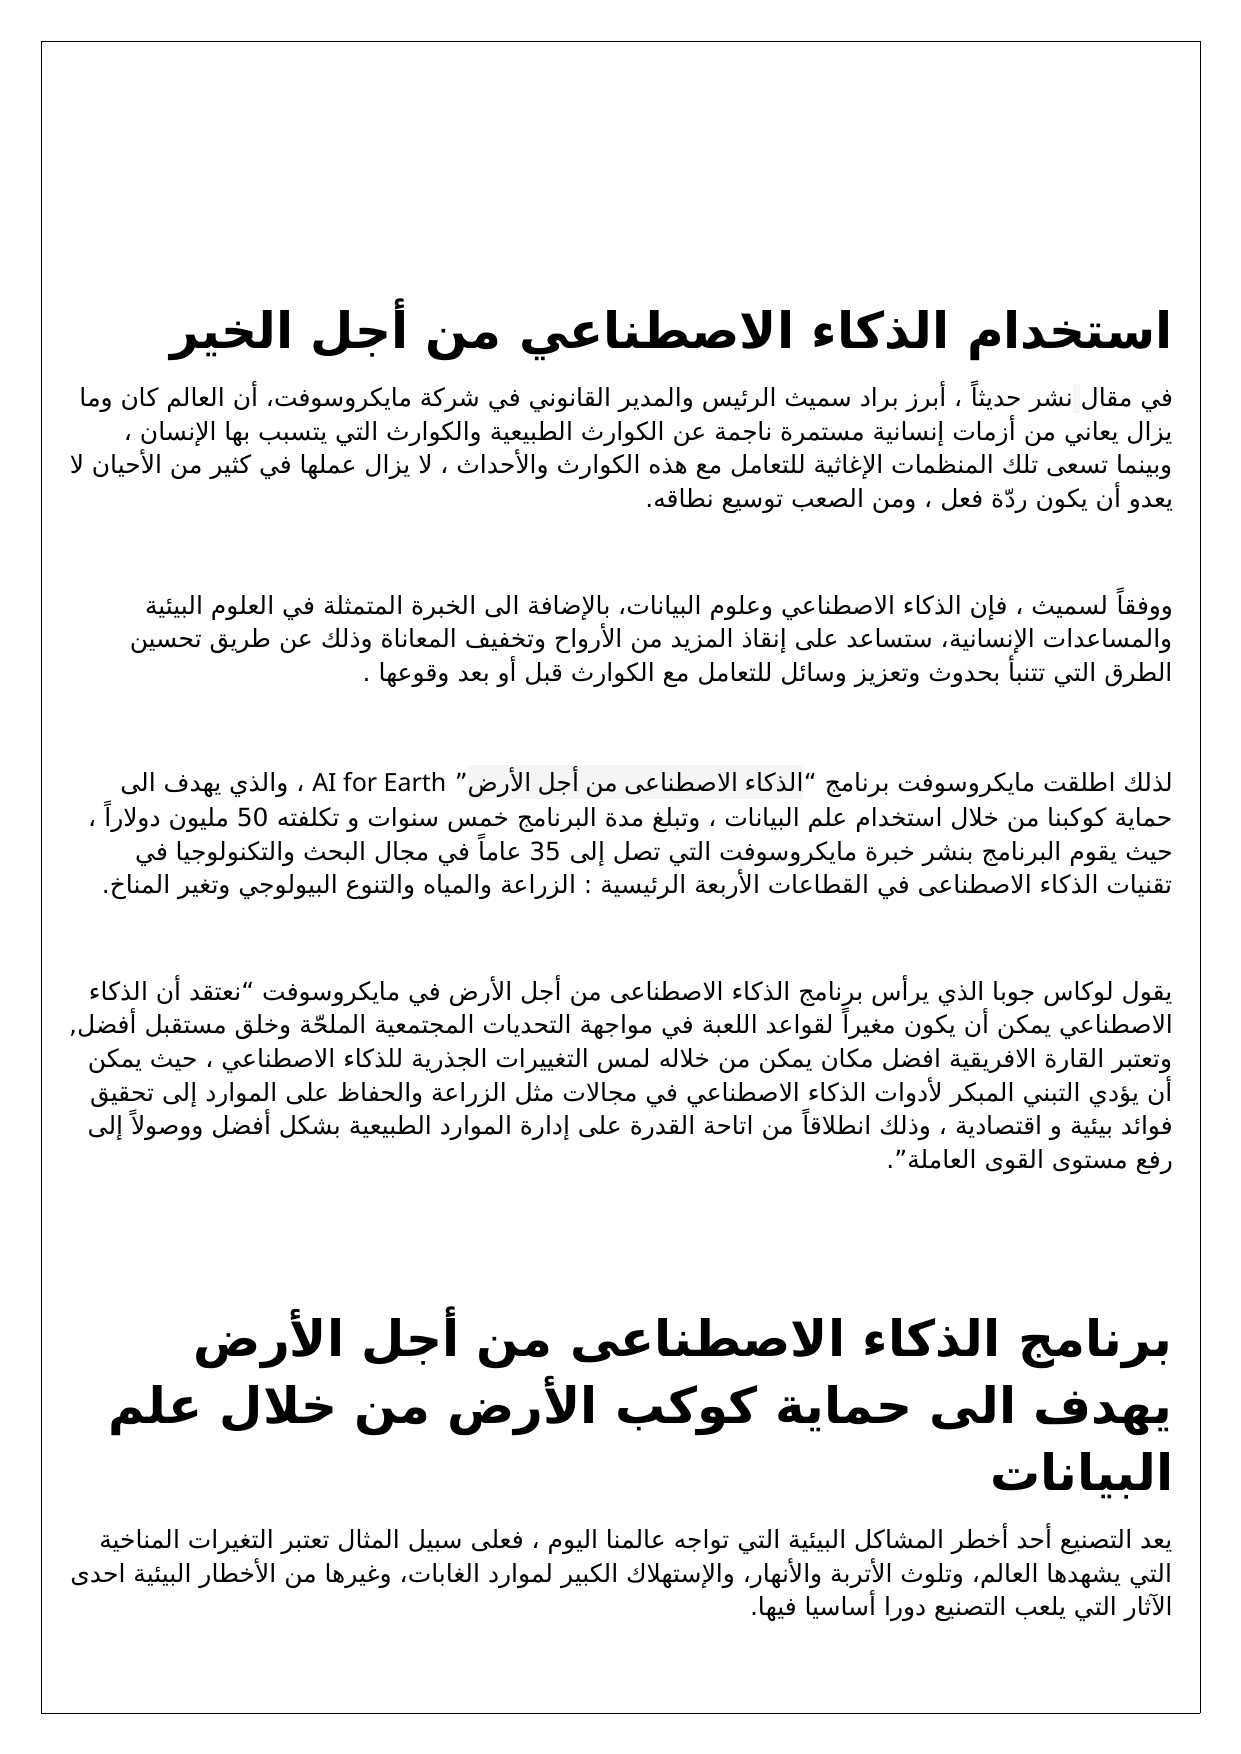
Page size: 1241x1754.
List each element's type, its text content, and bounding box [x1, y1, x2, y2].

text ووفقاً لسميث ، فإن الذكاء الاصطناعي وعلوم البيانات، بالإضافة الى الخبرة المتمثلة في العلوم البيئية والمساعدات الإنسانية، ستساعد على إنقاذ المزيد من الأرواح وتخفيف المعاناة وذلك عن طريق تحسين الطرق التي تتنبأ بحدوث وتعزيز وسائل للتعامل مع الكوارث قبل أو بعد وقوعها . [68, 591, 1173, 687]
text يقول لوكاس جوبا الذي يرأس برنامج الذكاء الاصطناعى من أجل الأرض في مايكروسوفت “نعتقد أن الذكاء الاصطناعي يمكن أن يكون مغيراً لقواعد اللعبة في مواجهة التحديات المجتمعية الملحّة وخلق مستقبل أفضل, وتعتبر القارة الافريقية افضل مكان يمكن من خلاله لمس التغييرات الجذرية للذكاء الاصطناعي ، حيث يمكن أن يؤدي التبني المبكر لأدوات الذكاء الاصطناعي في مجالات مثل الزراعة والحفاظ على الموارد إلى تحقيق فوائد بيئية و اقتصادية ، وذلك انطلاقاً من اتاحة القدرة على إدارة الموارد الطبيعية بشكل أفضل ووصولاً إلى رفع مستوى القوى العاملة”. [68, 977, 1173, 1174]
text لذلك اطلقت مايكروسوفت برنامج “الذكاء الاصطناعى من أجل الأرض” AI for Earth ، والذي يهدف الى حماية كوكبنا من خلال استخدام علم البيانات ، وتبلغ مدة البرنامج خمس سنوات و تكلفته 50 مليون دولاراً ، حيث يقوم البرنامج بنشر خبرة مايكروسوفت التي تصل إلى 35 عاماً في مجال البحث والتكنولوجيا في تقنيات الذكاء الاصطناعى في القطاعات الأربعة الرئيسية : الزراعة والمياه والتنوع البيولوجي وتغير المناخ. [68, 765, 1173, 899]
text برنامج الذكاء الاصطناعى من أجل الأرض يهدف الى حماية كوكب الأرض من خلال علم البيانات [68, 1310, 1173, 1502]
text في مقال نشر حديثاً ، أبرز براد سميث الرئيس والمدير القانوني في شركة مايكروسوفت، أن العالم كان وما يزال يعاني من أزمات إنسانية مستمرة ناجمة عن الكوارث الطبيعية والكوارث التي يتسبب بها الإنسان ، وبينما تسعى تلك المنظمات الإغاثية للتعامل مع هذه الكوارث والأحداث ، لا يزال عملها في كثير من الأحيان لا يعدو أن يكون ردّة فعل ، ومن الصعب توسيع نطاقه. [68, 384, 1173, 513]
text استخدام الذكاء الاصطناعي من أجل الخير [68, 302, 1173, 360]
text يعد التصنيع أحد أخطر المشاكل البيئية التي تواجه عالمنا اليوم ، فعلى سبيل المثال تعتبر التغيرات المناخية التي يشهدها العالم، وتلوث الأتربة والأنهار، والإستهلاك الكبير لموارد الغابات، وغيرها من الأخطار البيئية احدى الآثار التي يلعب التصنيع دورا أساسيا فيها. [68, 1526, 1173, 1622]
